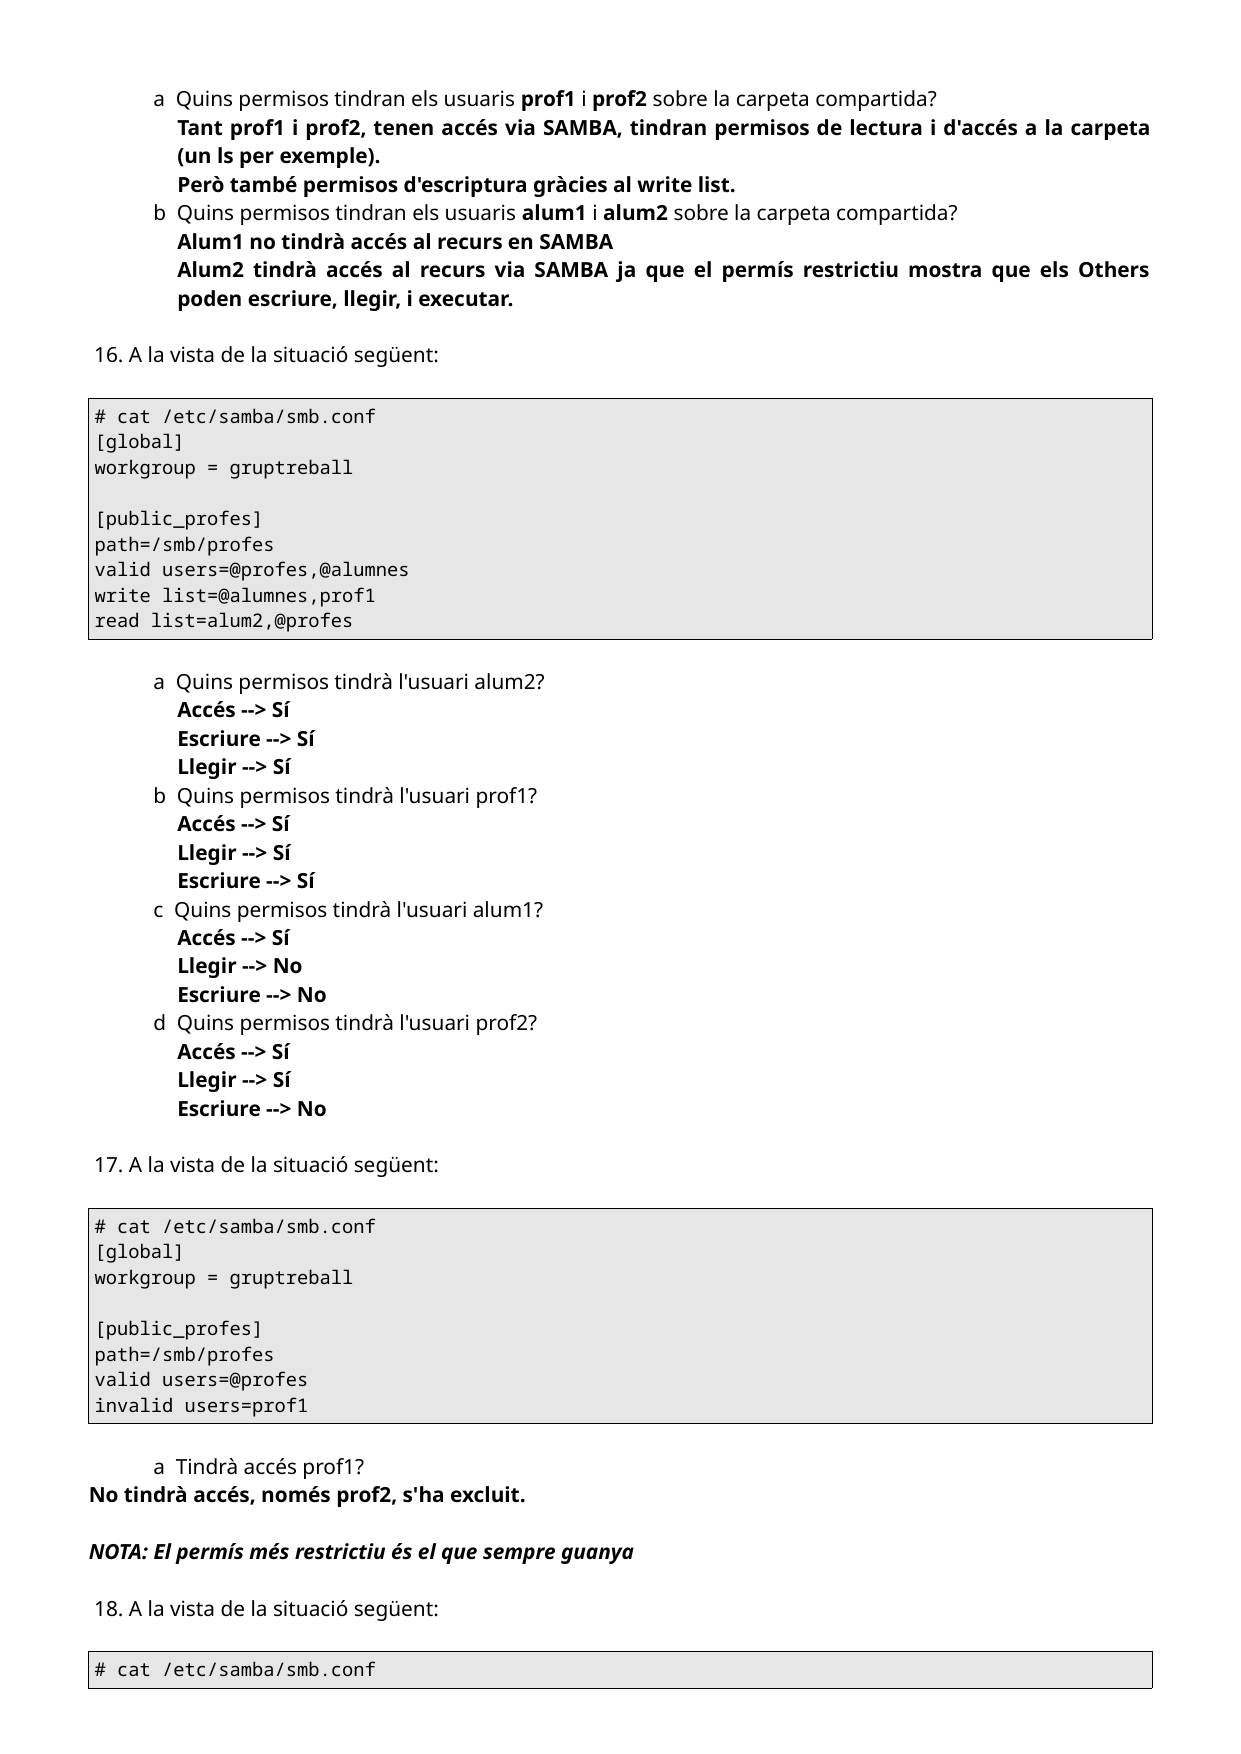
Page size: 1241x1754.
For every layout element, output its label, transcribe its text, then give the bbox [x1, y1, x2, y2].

list Llegir --> No [148, 952, 1152, 980]
list Quins permisos tindran els usuaris alum1 i alum2 sobre la carpeta compartida? [148, 198, 1152, 227]
list Accés --> Sí [148, 809, 1152, 838]
list Escriure --> Sí [148, 866, 1152, 895]
list Tant prof1 i prof2, tenen accés via SAMBA, tindran permisos de lectura i d'accés a la carpeta (un ls per exemple). [148, 113, 1152, 170]
table_header # cat /etc/samba/smb.conf [global] workgroup = gruptreball [public_profes] path=/smb/profes valid users=@profes invalid users=prof1 [89, 1209, 1152, 1423]
text No tindrà accés, només prof2, s'ha excluit. [88, 1480, 1152, 1509]
list Accés --> Sí [148, 696, 1152, 724]
list Tindrà accés prof1? [148, 1452, 1152, 1480]
list Quins permisos tindrà l'usuari alum2? [148, 667, 1152, 696]
text NOTA: El permís més restrictiu és el que sempre guanya [88, 1537, 1152, 1566]
list Escriure --> No [148, 980, 1152, 1008]
list Quins permisos tindrà l'usuari alum1? [148, 895, 1152, 923]
list Accés --> Sí [148, 923, 1152, 952]
list A la vista de la situació següent: [88, 341, 1152, 369]
table_header # cat /etc/samba/smb.conf [global] workgroup = gruptreball [public_profes] path=/smb/profes valid users=@profes,@alumnes write list=@alumnes,prof1 read list=alum2,@profes [89, 399, 1152, 639]
list Escriure --> No [148, 1094, 1152, 1122]
list Accés --> Sí [148, 1037, 1152, 1065]
list Escriure --> Sí [148, 724, 1152, 752]
list Però també permisos d'escriptura gràcies al write list. [148, 170, 1152, 198]
list A la vista de la situació següent: [88, 1151, 1152, 1179]
list Llegir --> Sí [148, 838, 1152, 866]
list Llegir --> Sí [148, 752, 1152, 781]
list A la vista de la situació següent: [88, 1594, 1152, 1622]
list Alum1 no tindrà accés al recurs en SAMBA [148, 227, 1152, 255]
table_header # cat /etc/samba/smb.conf [89, 1652, 1152, 1688]
list Quins permisos tindran els usuaris prof1 i prof2 sobre la carpeta compartida? [148, 84, 1152, 113]
list Quins permisos tindrà l'usuari prof1? [148, 781, 1152, 809]
list Alum2 tindrà accés al recurs via SAMBA ja que el permís restrictiu mostra que els Others poden escriure, llegir, i executar. [148, 255, 1152, 312]
list Quins permisos tindrà l'usuari prof2? [148, 1008, 1152, 1037]
list Llegir --> Sí [148, 1065, 1152, 1094]
